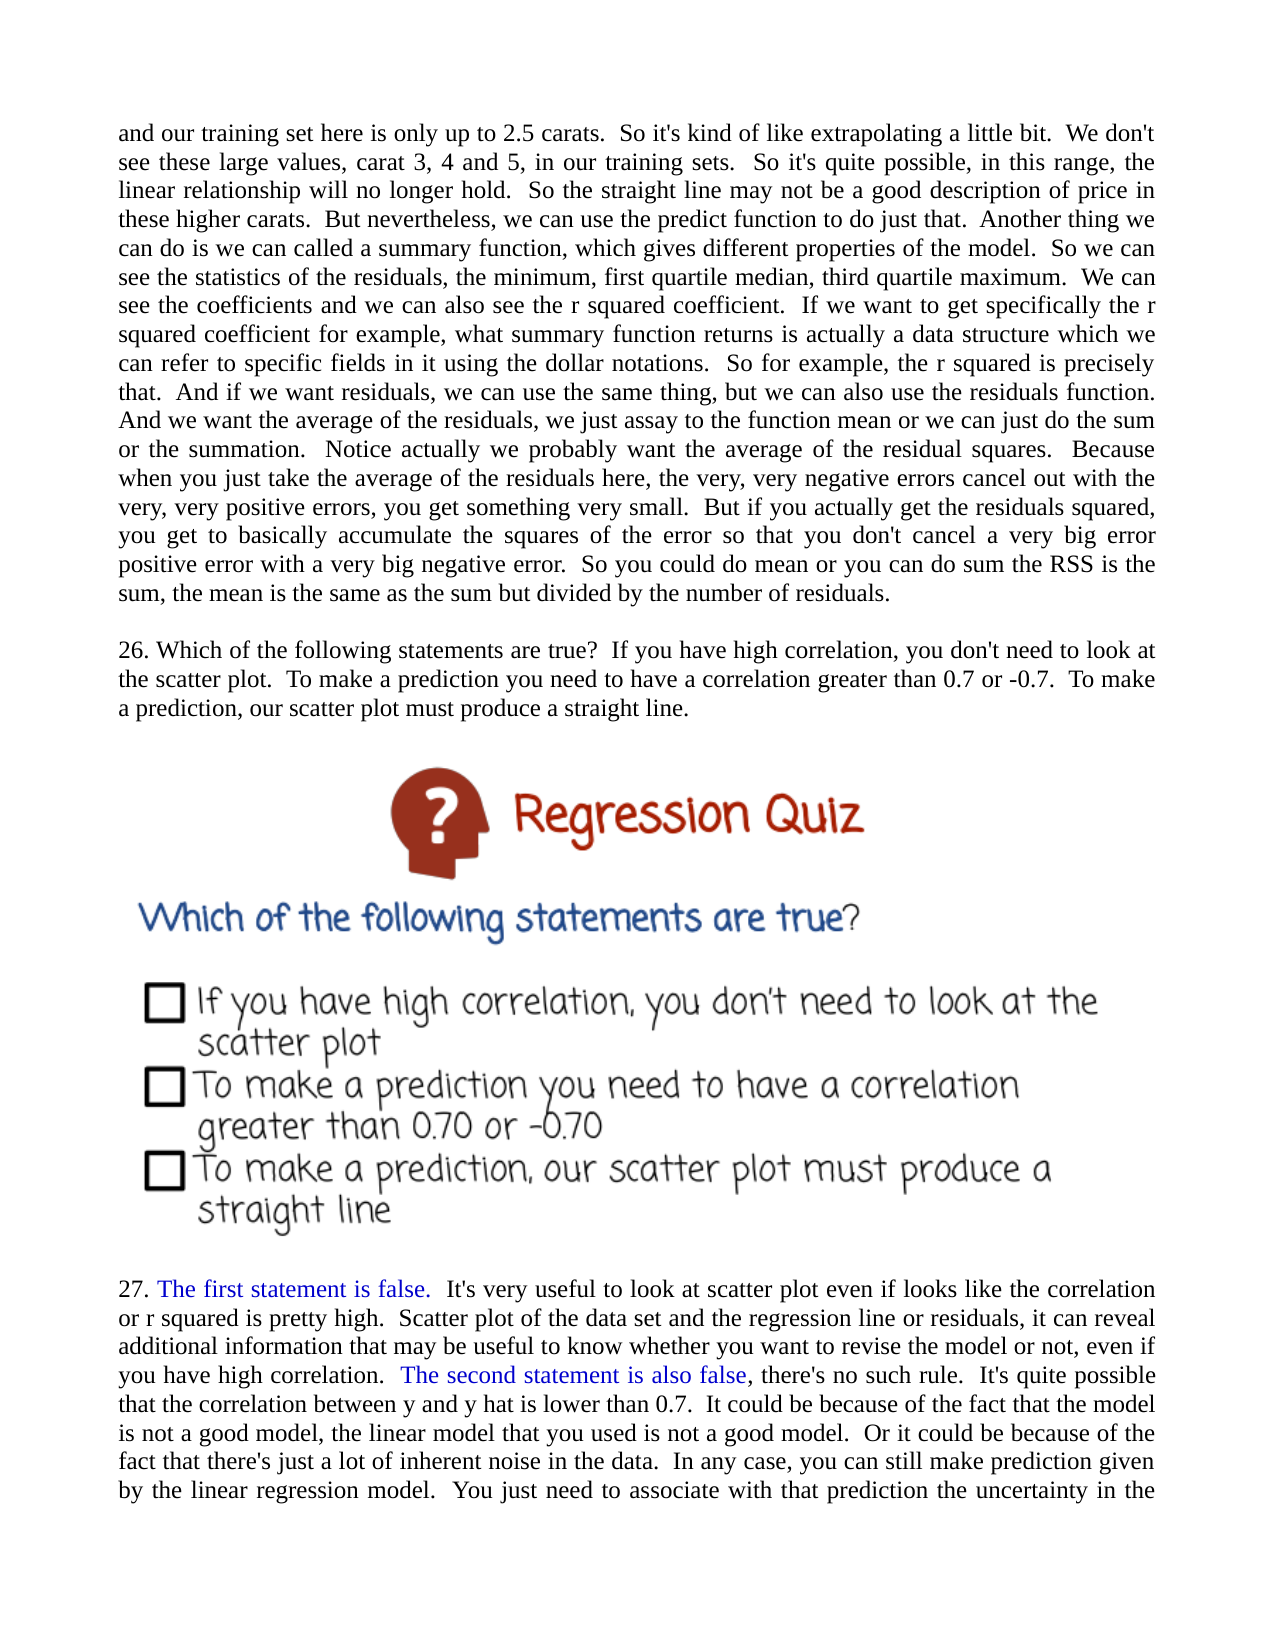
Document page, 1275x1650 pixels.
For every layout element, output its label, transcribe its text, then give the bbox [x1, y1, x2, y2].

text 27. The first statement is false. It's very useful to look at scatter plot even if looks like the correlation or r squared is pretty high. Scatter plot of the data set and the regression line or residuals, it can reveal additional information that may be useful to know whether you want to revise the model or not, even if you have high correlation. The second statement is also false, there's no such rule. It's quite possible that the correlation between y and y hat is lower than 0.7. It could be because of the fact that the model is not a good model, the linear model that you used is not a good model. Or it could be because of the fact that there's just a lot of inherent noise in the data. In any case, you can still make prediction given by the linear regression model. You just need to associate with that prediction the uncertainty in the [118, 1274, 1157, 1504]
text 26. Which of the following statements are true? If you have high correlation, you don't need to look at the scatter plot. To make a prediction you need to have a correlation greater than 0.7 or -0.7. To make a prediction, our scatter plot must produce a straight line. [118, 636, 1157, 722]
text and our training set here is only up to 2.5 carats. So it's kind of like extrapolating a little bit. We don't see these large values, carat 3, 4 and 5, in our training sets. So it's quite possible, in this range, the linear relationship will no longer hold. So the straight line may not be a good description of price in these higher carats. But nevertheless, we can use the predict function to do just that. Another thing we can do is we can called a summary function, which gives different properties of the model. So we can see the statistics of the residuals, the minimum, first quartile median, third quartile maximum. We can see the coefficients and we can also see the r squared coefficient. If we want to get specifically the r squared coefficient for example, what summary function returns is actually a data structure which we can refer to specific fields in it using the dollar notations. So for example, the r squared is precisely that. And if we want residuals, we can use the same thing, but we can also use the residuals function. And we want the average of the residuals, we just assay to the function mean or we can just do the sum or the summation. Notice actually we probably want the average of the residual squares. Because when you just take the average of the residuals here, the very, very negative errors cancel out with the very, very positive errors, you get something very small. But if you actually get the residuals squared, you get to basically accumulate the squares of the error so that you don't cancel a very big error positive error with a very big negative error. So you could do mean or you can do sum the RSS is the sum, the mean is the same as the sum but divided by the number of residuals. [118, 118, 1157, 607]
picture [118, 750, 1157, 1246]
